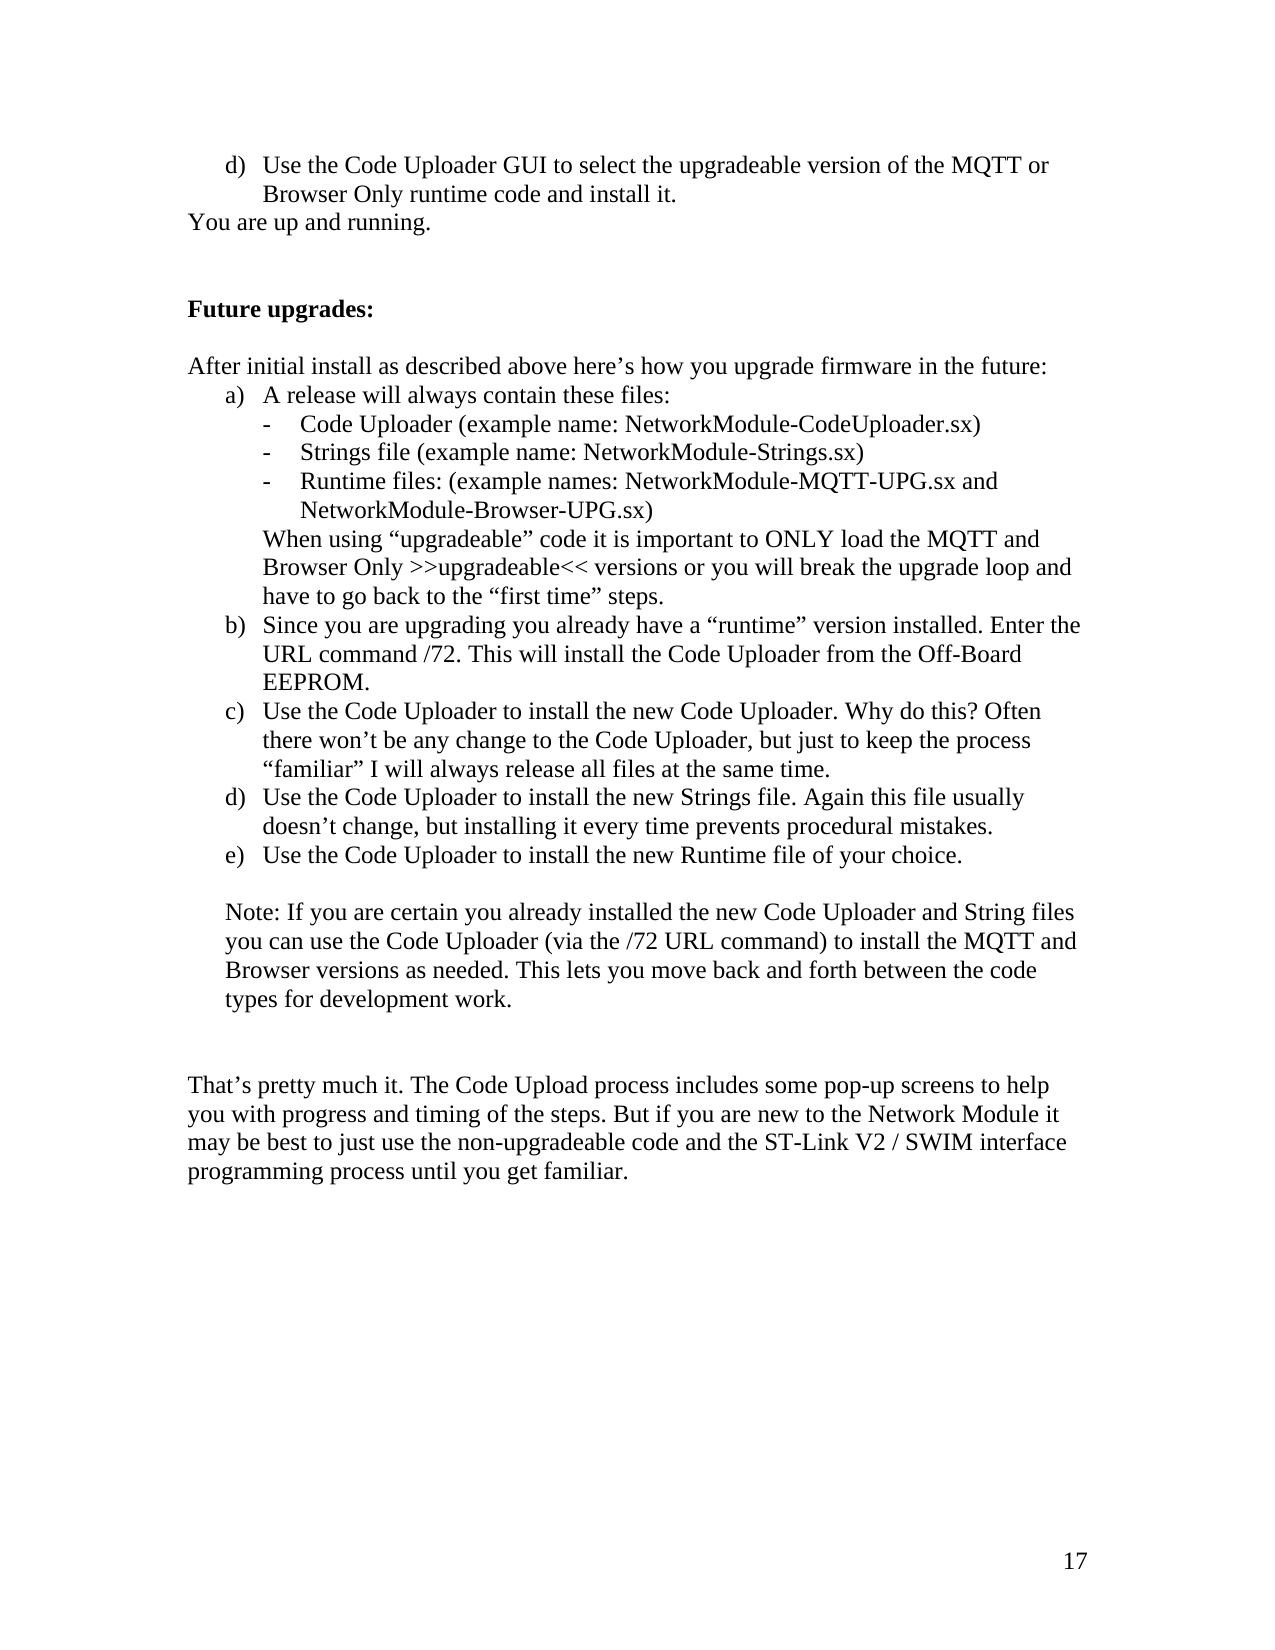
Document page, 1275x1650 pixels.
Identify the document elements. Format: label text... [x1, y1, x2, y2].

text When using “upgradeable” code it is important to ONLY load the MQTT and Browser Only >>upgradeable<< versions or you will break the upgrade loop and have to go back to the “first time” steps. [262, 524, 1087, 610]
list Use the Code Uploader to install the new Strings file. Again this file usually doesn’t change, but installing it every time prevents procedural mistakes. [225, 782, 1087, 840]
text After initial install as described above here’s how you upgrade firmware in the future: [187, 351, 1087, 380]
list A release will always contain these files: [225, 380, 1087, 409]
text That’s pretty much it. The Code Upload process includes some pop-up screens to help you with progress and timing of the steps. But if you are new to the Network Module it may be best to just use the non-upgradeable code and the ST-Link V2 / SWIM interface programming process until you get familiar. [187, 1070, 1087, 1185]
list Code Uploader (example name: NetworkModule-CodeUploader.sx) [262, 409, 1087, 437]
list Runtime files: (example names: NetworkModule-MQTT-UPG.sx and NetworkModule-Browser-UPG.sx) [262, 466, 1087, 524]
list Strings file (example name: NetworkModule-Strings.sx) [262, 437, 1087, 466]
list Use the Code Uploader to install the new Runtime file of your choice. [225, 840, 1087, 869]
list Use the Code Uploader to install the new Code Uploader. Why do this? Often there won’t be any change to the Code Uploader, but just to keep the process “familiar” I will always release all files at the same time. [225, 696, 1087, 782]
text Future upgrades: [187, 294, 1087, 322]
text You are up and running. [187, 207, 1087, 236]
list Use the Code Uploader GUI to select the upgradeable version of the MQTT or Browser Only runtime code and install it. [225, 150, 1087, 207]
text Note: If you are certain you already installed the new Code Uploader and String files you can use the Code Uploader (via the /72 URL command) to install the MQTT and Browser versions as needed. This lets you move back and forth between the code types for development work. [225, 897, 1087, 1012]
list Since you are upgrading you already have a “runtime” version installed. Enter the URL command /72. This will install the Code Uploader from the Off-Board EEPROM. [225, 610, 1087, 696]
